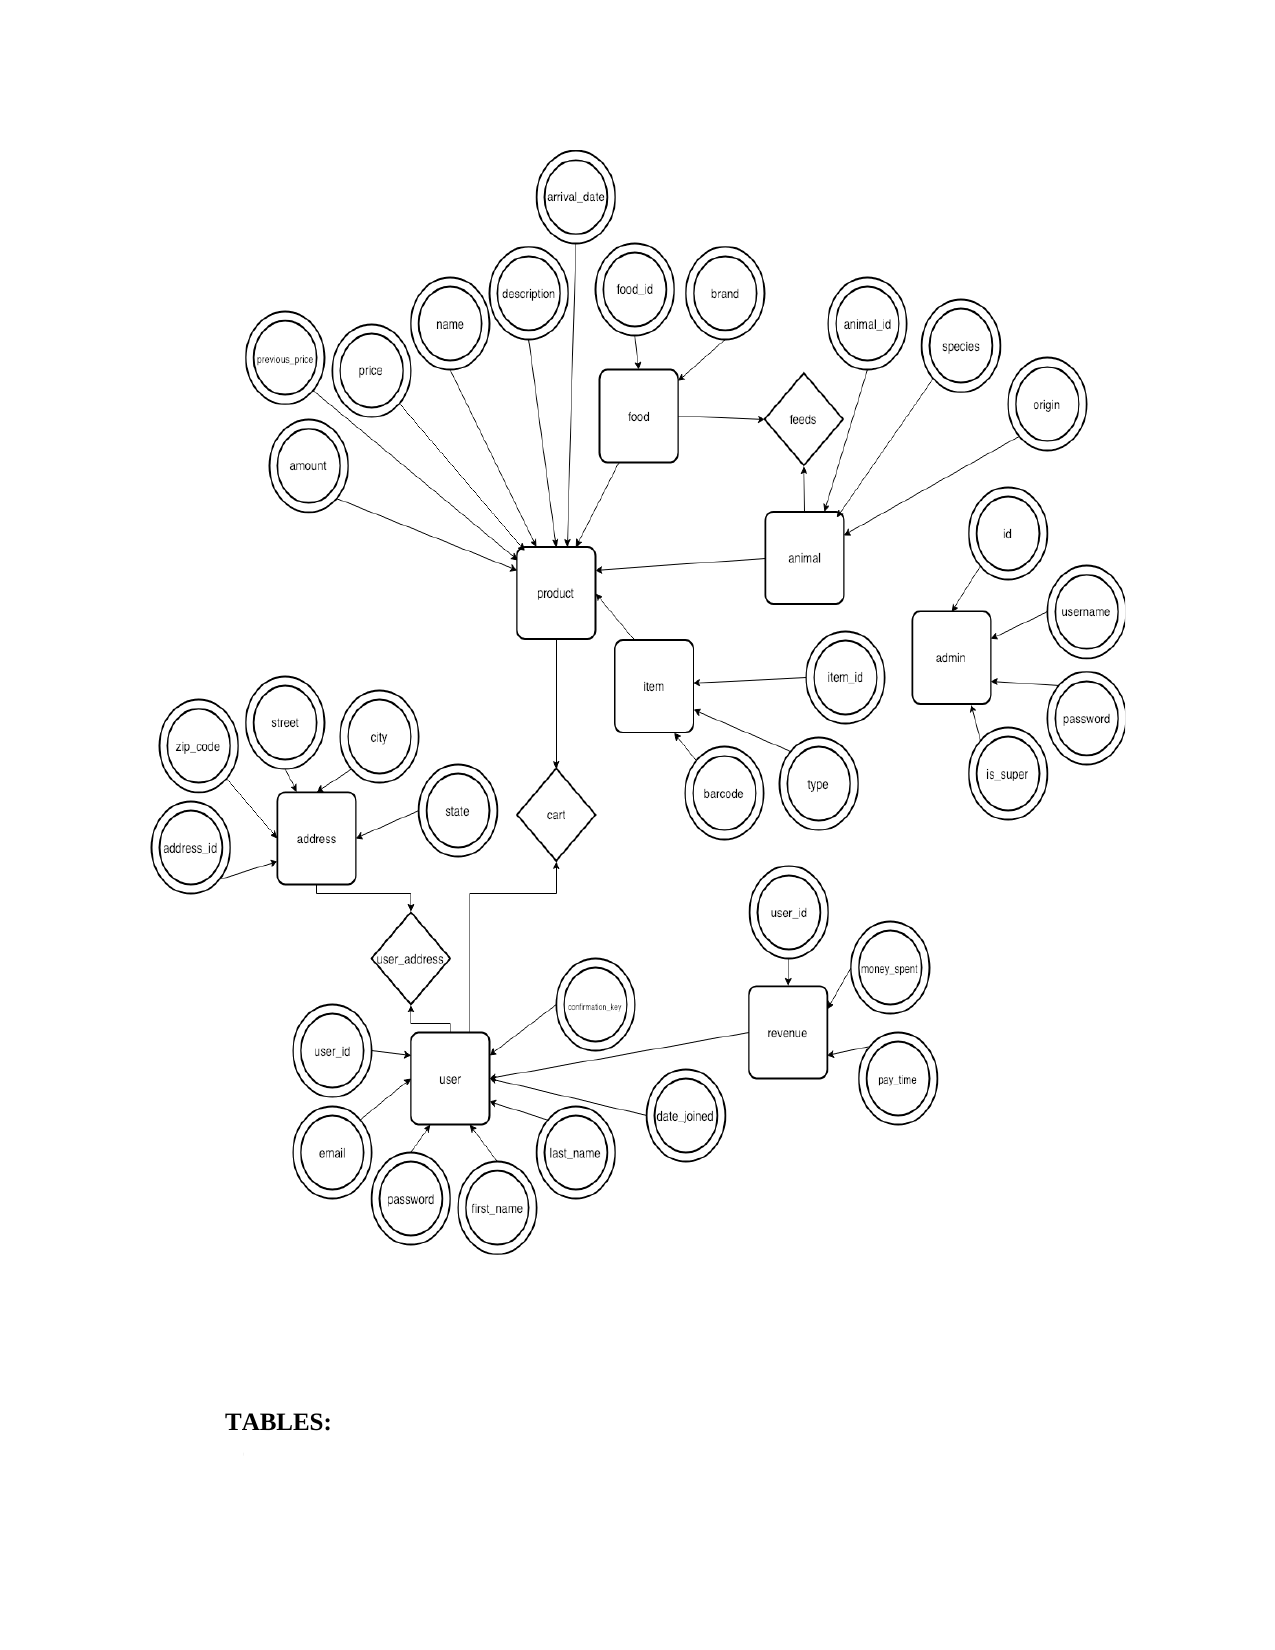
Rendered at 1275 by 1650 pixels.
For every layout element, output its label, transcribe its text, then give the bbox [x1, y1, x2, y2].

picture [150, 150, 1125, 1255]
text TABLES: [187, 1407, 1125, 1436]
